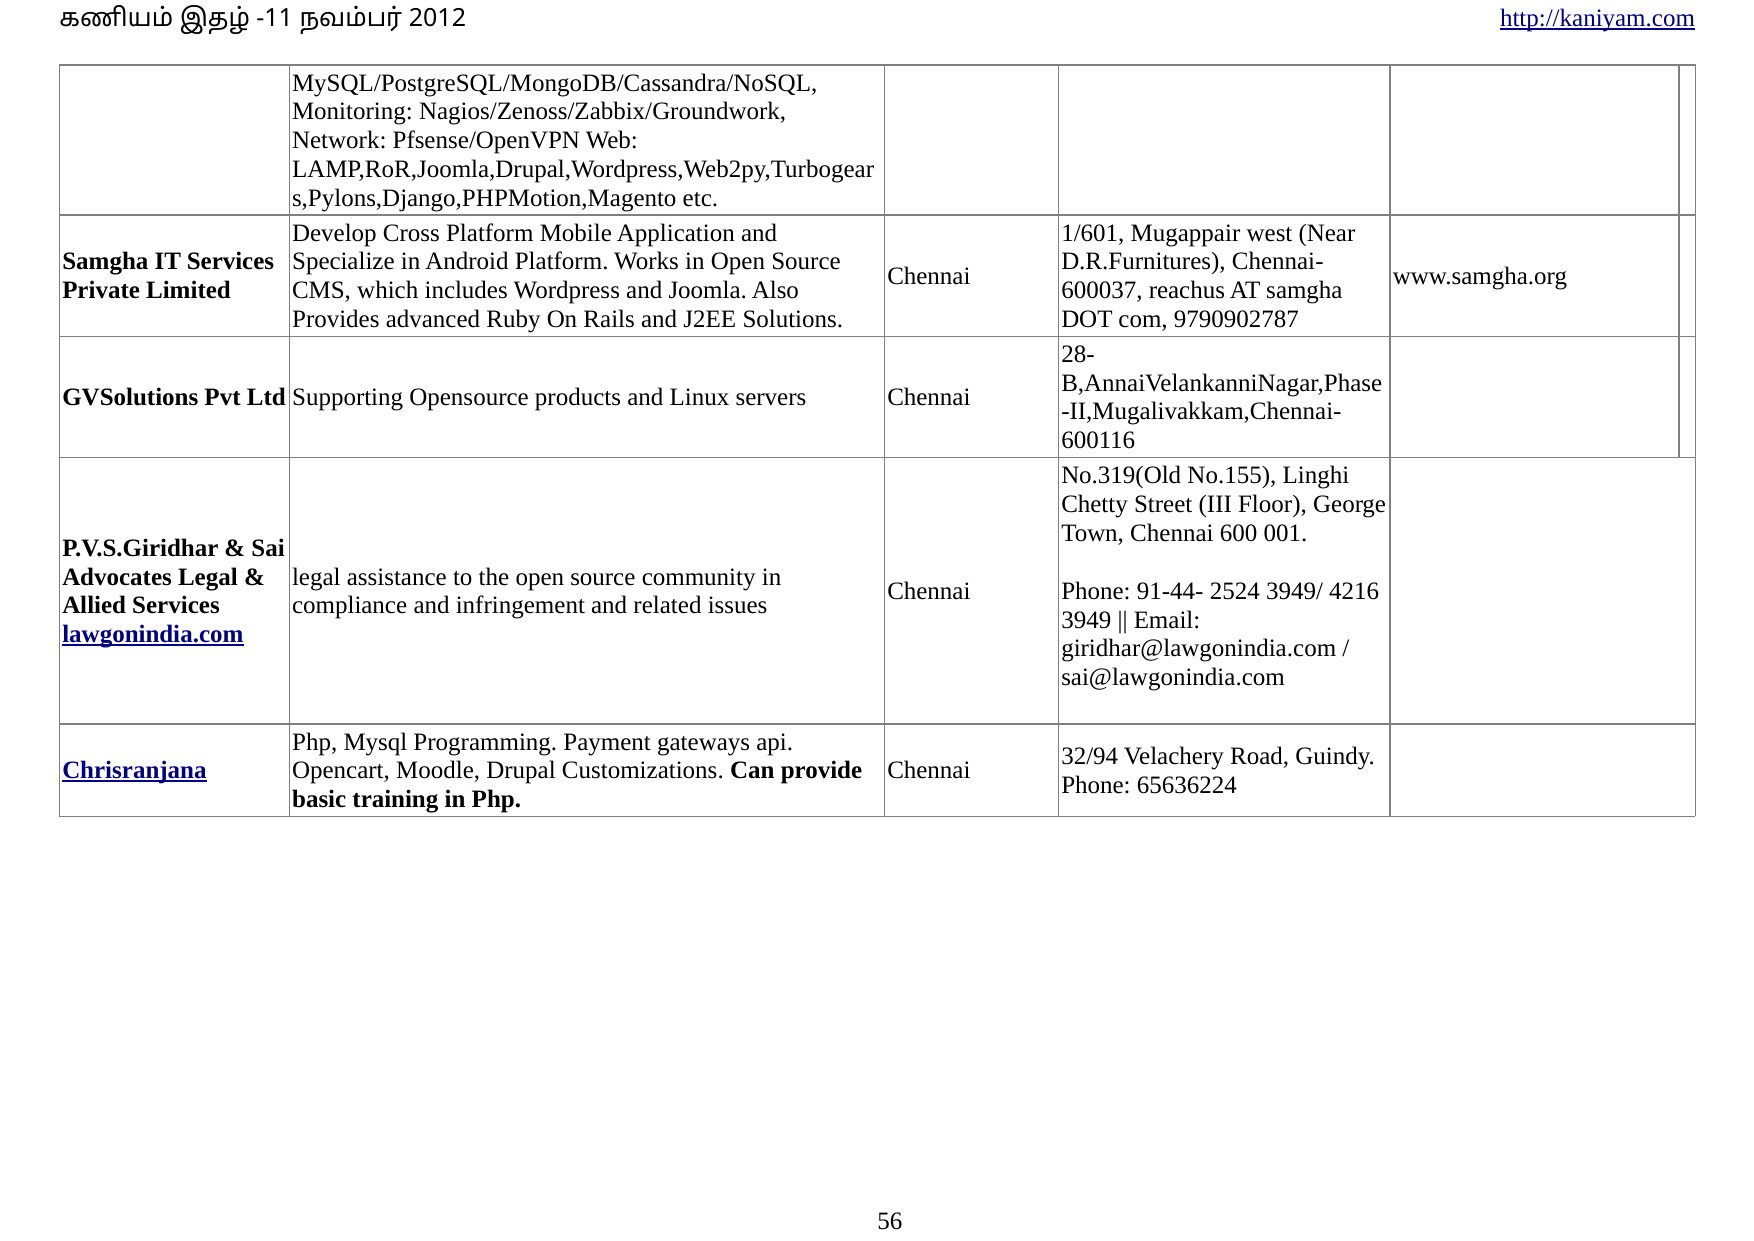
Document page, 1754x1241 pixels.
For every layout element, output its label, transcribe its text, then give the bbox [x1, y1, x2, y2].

table_cell Chennai [885, 216, 1058, 336]
table_cell [885, 66, 1058, 214]
table_cell 1/601, Mugappair west (Near D.R.Furnitures), Chennai-600037, reachus AT samgha DOT com, 9790902787 [1059, 216, 1389, 336]
table_cell [1391, 66, 1678, 214]
table_cell Samgha IT Services Private Limited [60, 216, 289, 336]
table_cell Chennai [885, 337, 1058, 457]
table_cell 28-B,AnnaiVelankanniNagar,Phase-II,Mugalivakkam,Chennai-600116 [1059, 337, 1389, 457]
table_cell Php, Mysql Programming. Payment gateways api. Opencart, Moodle, Drupal Customizations. Can provide basic training in Php. [290, 725, 884, 816]
table_cell Chennai [885, 458, 1058, 723]
table_cell Supporting Opensource products and Linux servers [290, 337, 884, 457]
table_cell Develop Cross Platform Mobile Application and Specialize in Android Platform. Works in Open Source CMS, which includes Wordpress and Joomla. Also Provides advanced Ruby On Rails and J2EE Solutions. [290, 216, 884, 336]
table_cell Chrisranjana [60, 725, 289, 816]
table_cell GVSolutions Pvt Ltd [60, 337, 289, 457]
table_cell [1391, 458, 1695, 723]
table_cell [1391, 337, 1678, 457]
table_cell [60, 66, 289, 214]
table_cell P.V.S.Giridhar & Sai Advocates Legal & Allied Services lawgonindia.com [60, 458, 289, 723]
table_cell MySQL/PostgreSQL/MongoDB/Cassandra/NoSQL, Monitoring: Nagios/Zenoss/Zabbix/Groundwork, Network: Pfsense/OpenVPN Web: LAMP,RoR,Joomla,Drupal,Wordpress,Web2py,Turbogears,Pylons,Django,PHPMotion,Magento etc. [290, 66, 884, 214]
table_cell [1391, 725, 1695, 816]
table_cell 32/94 Velachery Road, Guindy. Phone: 65636224 [1059, 725, 1389, 816]
table_cell No.319(Old No.155), Linghi Chetty Street (III Floor), George Town, Chennai 600 001. Phone: 91-44- 2524 3949/ 4216 3949 || Email: giridhar@lawgonindia.com / sai@lawgonindia.com [1059, 458, 1389, 723]
table_cell [1680, 66, 1695, 214]
table_cell [1680, 216, 1695, 336]
table_cell www.samgha.org [1391, 216, 1678, 336]
table_cell [1680, 337, 1695, 457]
table_cell Chennai [885, 725, 1058, 816]
table_cell legal assistance to the open source community in compliance and infringement and related issues [290, 458, 884, 723]
table_cell [1059, 66, 1389, 214]
